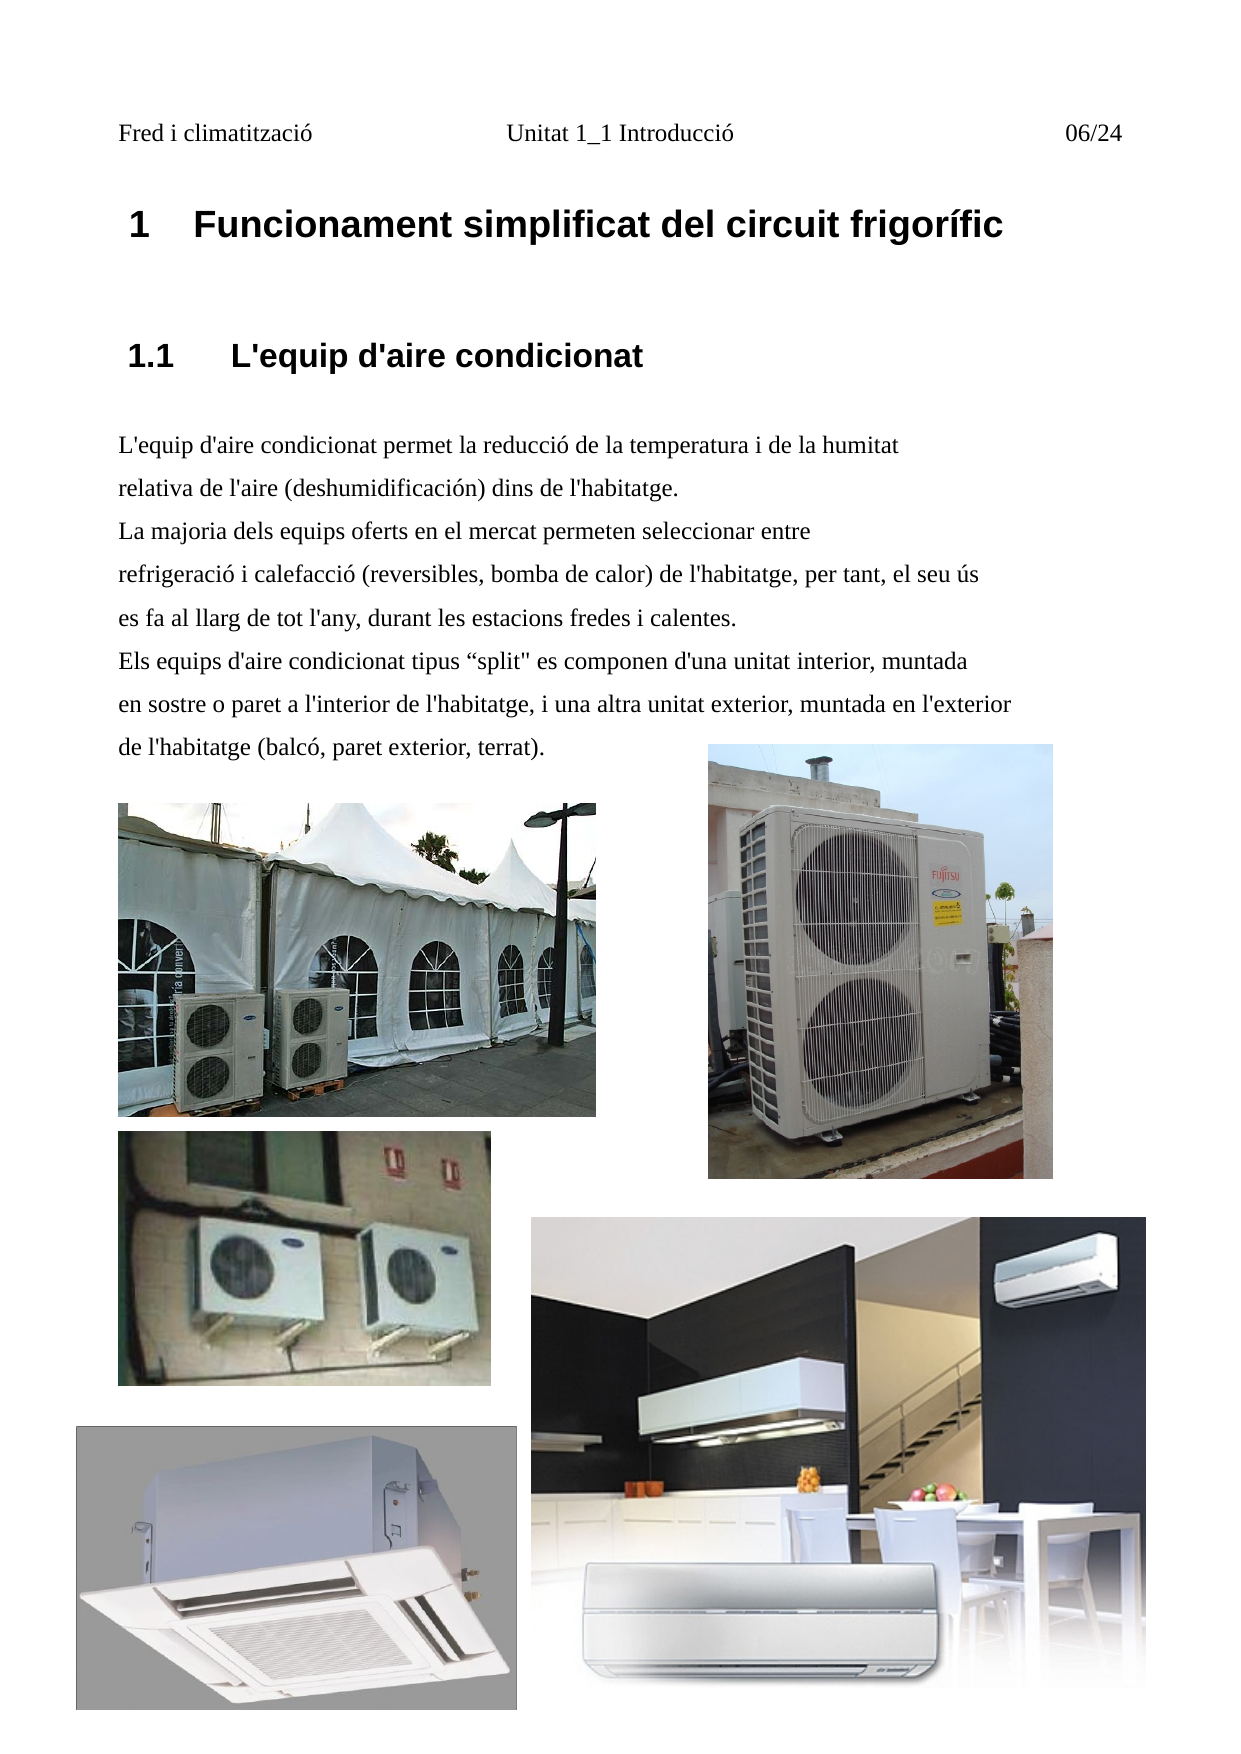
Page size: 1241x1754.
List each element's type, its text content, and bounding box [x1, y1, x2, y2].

picture [118, 803, 596, 1117]
text L'equip d'aire condicionat permet la reducció de la temperatura i de la humitat [118, 430, 1122, 459]
text refrigeració i calefacció (reversibles, bomba de calor) de l'habitatge, per tant, el seu ús [118, 559, 1122, 588]
text Els equips d'aire condicionat tipus “split" es componen d'una unitat interior, muntada [118, 646, 1122, 674]
text en sostre o paret a l'interior de l'habitatge, i una altra unitat exterior, muntada en l'exterior [118, 689, 1122, 718]
picture [76, 1426, 517, 1710]
picture [708, 744, 1053, 1179]
text La majoria dels equips oferts en el mercat permeten seleccionar entre [118, 516, 1122, 545]
text es fa al llarg de tot l'any, durant les estacions fredes i calentes. [118, 603, 1122, 631]
text relativa de l'aire (deshumidificación) dins de l'habitatge. [118, 473, 1122, 502]
picture [118, 1131, 491, 1386]
subtitle Funcionament simplificat del circuit frigorífic [118, 201, 1122, 245]
text de l'habitatge (balcó, paret exterior, terrat). [118, 732, 1122, 761]
picture [531, 1217, 1146, 1688]
subtitle L'equip d'aire condicionat [118, 336, 1122, 374]
